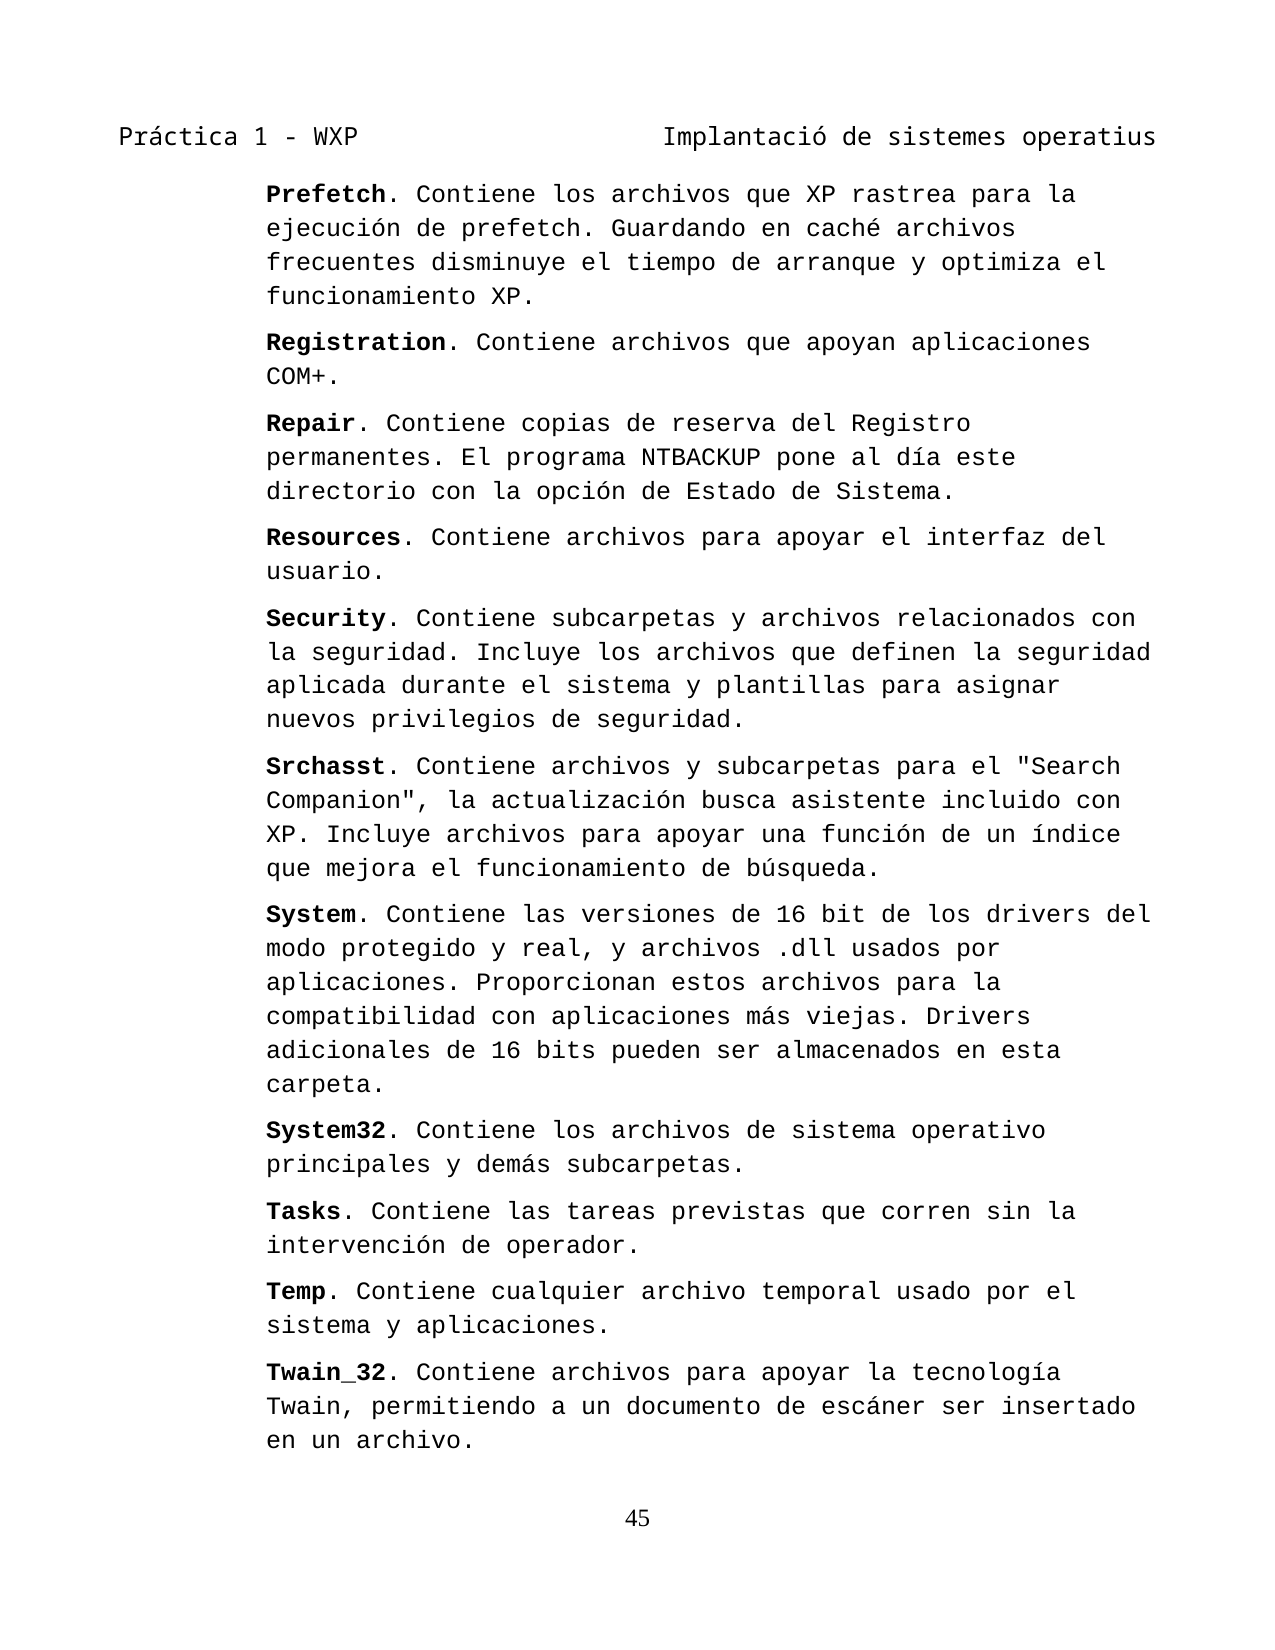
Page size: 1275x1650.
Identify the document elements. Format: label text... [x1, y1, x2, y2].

text Twain_32. Contiene archivos para apoyar la tecnología Twain, permitiendo a un documento de escáner ser insertado en un archivo. [266, 1359, 1157, 1456]
text Resources. Contiene archivos para apoyar el interfaz del usuario. [266, 525, 1157, 587]
text Tasks. Contiene las tareas previstas que corren sin la intervención de operador. [266, 1198, 1157, 1261]
text System. Contiene las versiones de 16 bit de los drivers del modo protegido y real, y archivos .dll usados por aplicaciones. Proporcionan estos archivos para la compatibilidad con aplicaciones más viejas. Drivers adicionales de 16 bits pueden ser almacenados en esta carpeta. [266, 902, 1157, 1100]
text Temp. Contiene cualquier archivo temporal usado por el sistema y aplicaciones. [266, 1279, 1157, 1341]
text Srchasst. Contiene archivos y subcarpetas para el "Search Companion", la actualización busca asistente incluido con XP. Incluye archivos para apoyar una función de un índice que mejora el funcionamiento de búsqueda. [266, 753, 1157, 884]
text System32. Contiene los archivos de sistema operativo principales y demás subcarpetas. [266, 1118, 1157, 1180]
text Repair. Contiene copias de reserva del Registro permanentes. El programa NTBACKUP pone al día este directorio con la opción de Estado de Sistema. [266, 410, 1157, 507]
text Prefetch. Contiene los archivos que XP rastrea para la ejecución de prefetch. Guardando en caché archivos frecuentes disminuye el tiempo de arranque y optimiza el funcionamiento XP. [266, 182, 1157, 312]
text Security. Contiene subcarpetas y archivos relacionados con la seguridad. Incluye los archivos que definen la seguridad aplicada durante el sistema y plantillas para asignar nuevos privilegios de seguridad. [266, 605, 1157, 735]
text Registration. Contiene archivos que apoyan aplicaciones COM+. [266, 330, 1157, 392]
